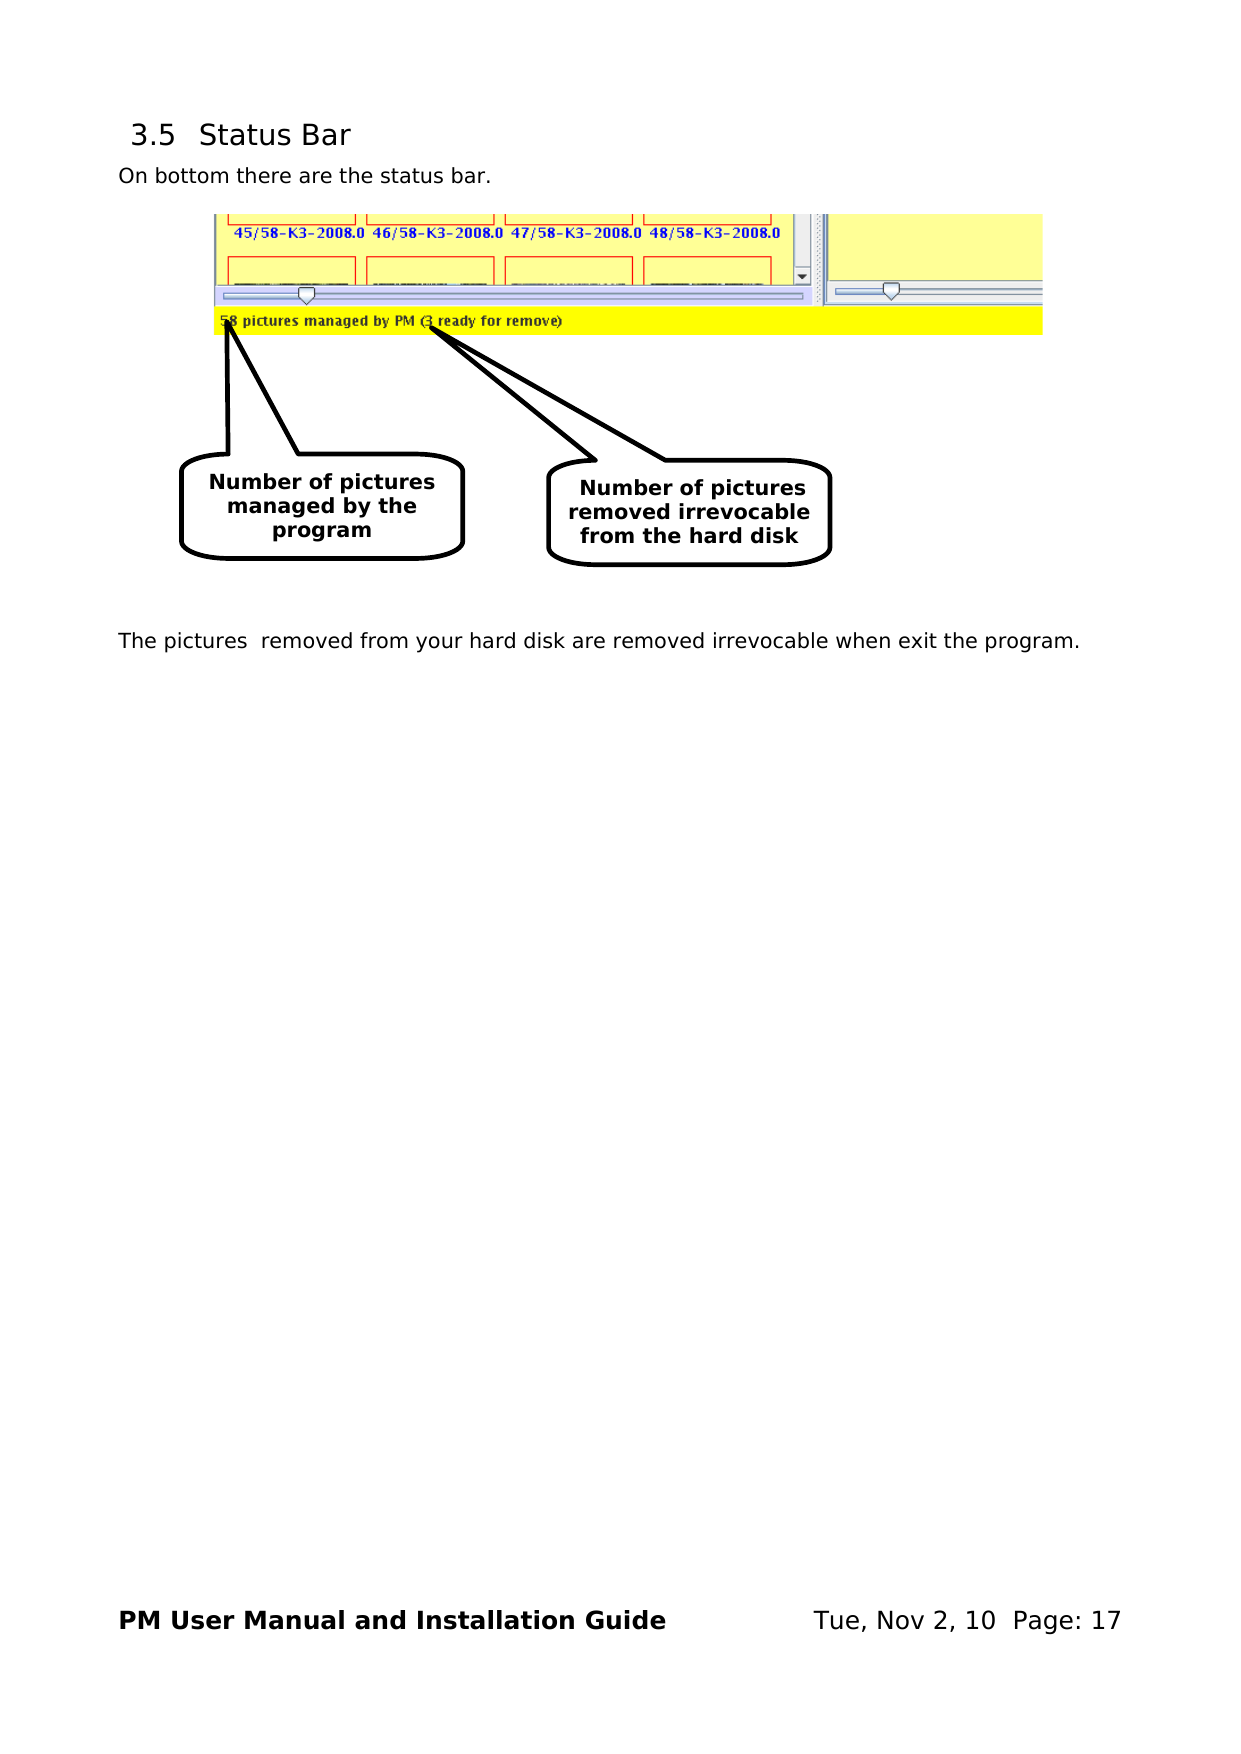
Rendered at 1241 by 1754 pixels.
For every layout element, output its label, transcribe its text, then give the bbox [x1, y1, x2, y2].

text On bottom there are the status bar. [118, 164, 1122, 189]
subtitle Status Bar [130, 118, 1122, 152]
picture [213, 214, 1043, 335]
text The pictures removed from your hard disk are removed irrevocable when exit the program. [118, 629, 1122, 653]
